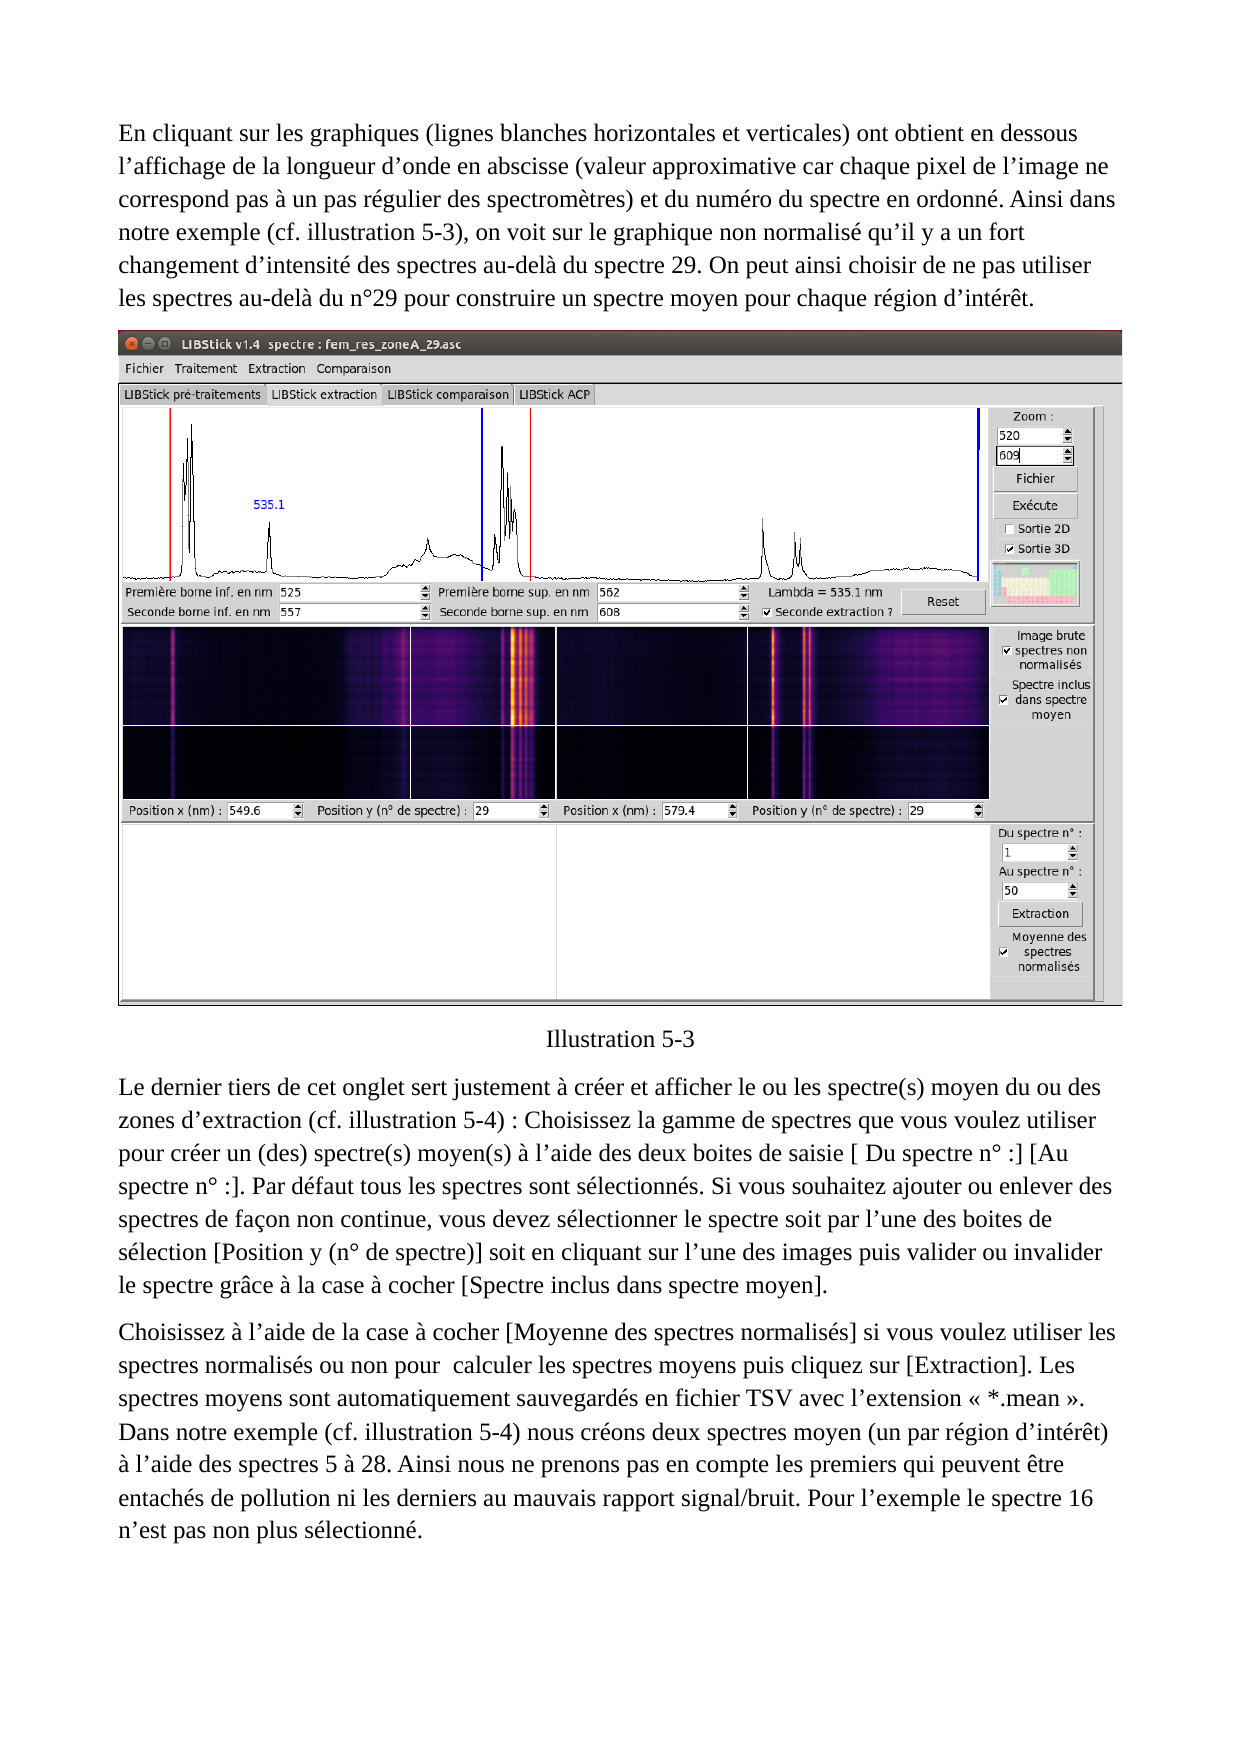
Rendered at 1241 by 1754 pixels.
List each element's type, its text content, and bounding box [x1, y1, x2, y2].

text Illustration 5-3 [118, 1024, 1122, 1053]
text En cliquant sur les graphiques (lignes blanches horizontales et verticales) ont obtient en dessous l’affichage de la longueur d’onde en abscisse (valeur approximative car chaque pixel de l’image ne correspond pas à un pas régulier des spectromètres) et du numéro du spectre en ordonné. Ainsi dans notre exemple (cf. illustration 5-3), on voit sur le graphique non normalisé qu’il y a un fort changement d’intensité des spectres au-delà du spectre 29. On peut ainsi choisir de ne pas utiliser les spectres au-delà du n°29 pour construire un spectre moyen pour chaque région d’intérêt. [118, 118, 1122, 312]
text Choisissez à l’aide de la case à cocher [Moyenne des spectres normalisés] si vous voulez utiliser les spectres normalisés ou non pour calculer les spectres moyens puis cliquez sur [Extraction]. Les spectres moyens sont automatiquement sauvegardés en fichier TSV avec l’extension « *.mean ». Dans notre exemple (cf. illustration 5-4) nous créons deux spectres moyen (un par région d’intérêt) à l’aide des spectres 5 à 28. Ainsi nous ne prenons pas en compte les premiers qui peuvent être entachés de pollution ni les derniers au mauvais rapport signal/bruit. Pour l’exemple le spectre 16 n’est pas non plus sélectionné. [118, 1317, 1122, 1544]
picture [118, 330, 1123, 1006]
text Le dernier tiers de cet onglet sert justement à créer et afficher le ou les spectre(s) moyen du ou des zones d’extraction (cf. illustration 5-4) : Choisissez la gamme de spectres que vous voulez utiliser pour créer un (des) spectre(s) moyen(s) à l’aide des deux boites de saisie [ Du spectre n° :] [Au spectre n° :]. Par défaut tous les spectres sont sélectionnés. Si vous souhaitez ajouter ou enlever des spectres de façon non continue, vous devez sélectionner le spectre soit par l’une des boites de sélection [Position y (n° de spectre)] soit en cliquant sur l’une des images puis valider ou invalider le spectre grâce à la case à cocher [Spectre inclus dans spectre moyen]. [118, 1072, 1122, 1299]
